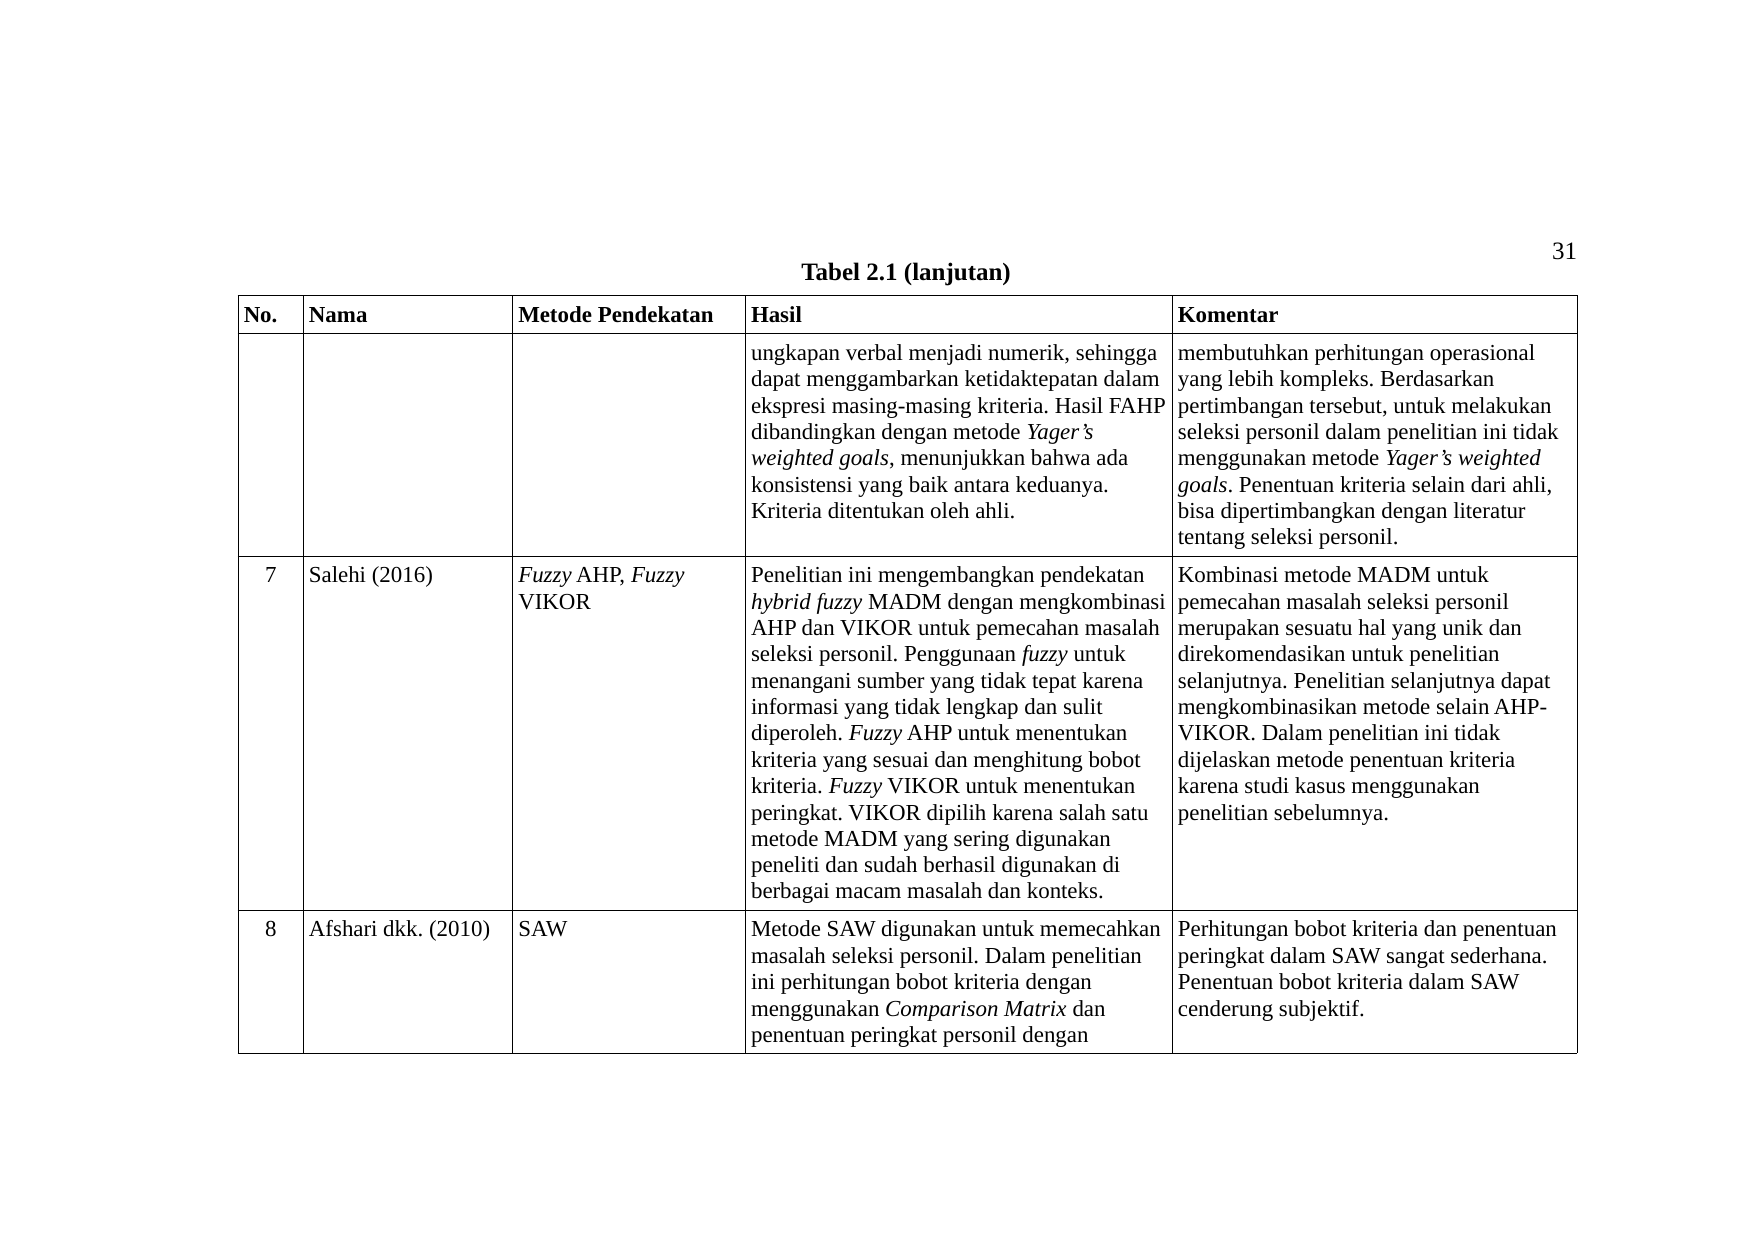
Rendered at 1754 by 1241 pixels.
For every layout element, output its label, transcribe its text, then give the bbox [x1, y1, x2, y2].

table_cell Kombinasi metode MADM untuk pemecahan masalah seleksi personil merupakan sesuatu hal yang unik dan direkomendasikan untuk penelitian selanjutnya. Penelitian selanjutnya dapat mengkombinasikan metode selain AHP-VIKOR. Dalam penelitian ini tidak dijelaskan metode penentuan kriteria karena studi kasus menggunakan penelitian sebelumnya. [1173, 557, 1577, 910]
table_header Hasil [746, 296, 1172, 333]
table_cell Metode SAW digunakan untuk memecahkan masalah seleksi personil. Dalam penelitian ini perhitungan bobot kriteria dengan menggunakan Comparison Matrix dan penentuan peringkat personil dengan [746, 911, 1172, 1053]
table_cell [239, 334, 303, 556]
table_cell 7 [239, 557, 303, 910]
table_cell 8 [239, 911, 303, 1053]
table_cell membutuhkan perhitungan operasional yang lebih kompleks. Berdasarkan pertimbangan tersebut, untuk melakukan seleksi personil dalam penelitian ini tidak menggunakan metode Yager’s weighted goals. Penentuan kriteria selain dari ahli, bisa dipertimbangkan dengan literatur tentang seleksi personil. [1173, 334, 1577, 556]
table_cell Perhitungan bobot kriteria dan penentuan peringkat dalam SAW sangat sederhana. Penentuan bobot kriteria dalam SAW cenderung subjektif. [1173, 911, 1577, 1053]
table_header Komentar [1173, 296, 1577, 333]
table_header Metode Pendekatan [513, 296, 745, 333]
table_cell SAW [513, 911, 745, 1053]
table_cell Penelitian ini mengembangkan pendekatan hybrid fuzzy MADM dengan mengkombinasi AHP dan VIKOR untuk pemecahan masalah seleksi personil. Penggunaan fuzzy untuk menangani sumber yang tidak tepat karena informasi yang tidak lengkap dan sulit diperoleh. Fuzzy AHP untuk menentukan kriteria yang sesuai dan menghitung bobot kriteria. Fuzzy VIKOR untuk menentukan peringkat. VIKOR dipilih karena salah satu metode MADM yang sering digunakan peneliti dan sudah berhasil digunakan di berbagai macam masalah dan konteks. [746, 557, 1172, 910]
text Tabel 2.1 (lanjutan) [274, 257, 1538, 286]
table_cell ungkapan verbal menjadi numerik, sehingga dapat menggambarkan ketidaktepatan dalam ekspresi masing-masing kriteria. Hasil FAHP dibandingkan dengan metode Yager’s weighted goals, menunjukkan bahwa ada konsistensi yang baik antara keduanya. Kriteria ditentukan oleh ahli. [746, 334, 1172, 556]
table_cell [304, 334, 512, 556]
table_header Nama [304, 296, 512, 333]
table_cell Afshari dkk. (2010) [304, 911, 512, 1053]
table_cell Fuzzy AHP, Fuzzy VIKOR [513, 557, 745, 910]
table_cell Salehi (2016) [304, 557, 512, 910]
table_cell [513, 334, 745, 556]
table_header No. [239, 296, 303, 333]
